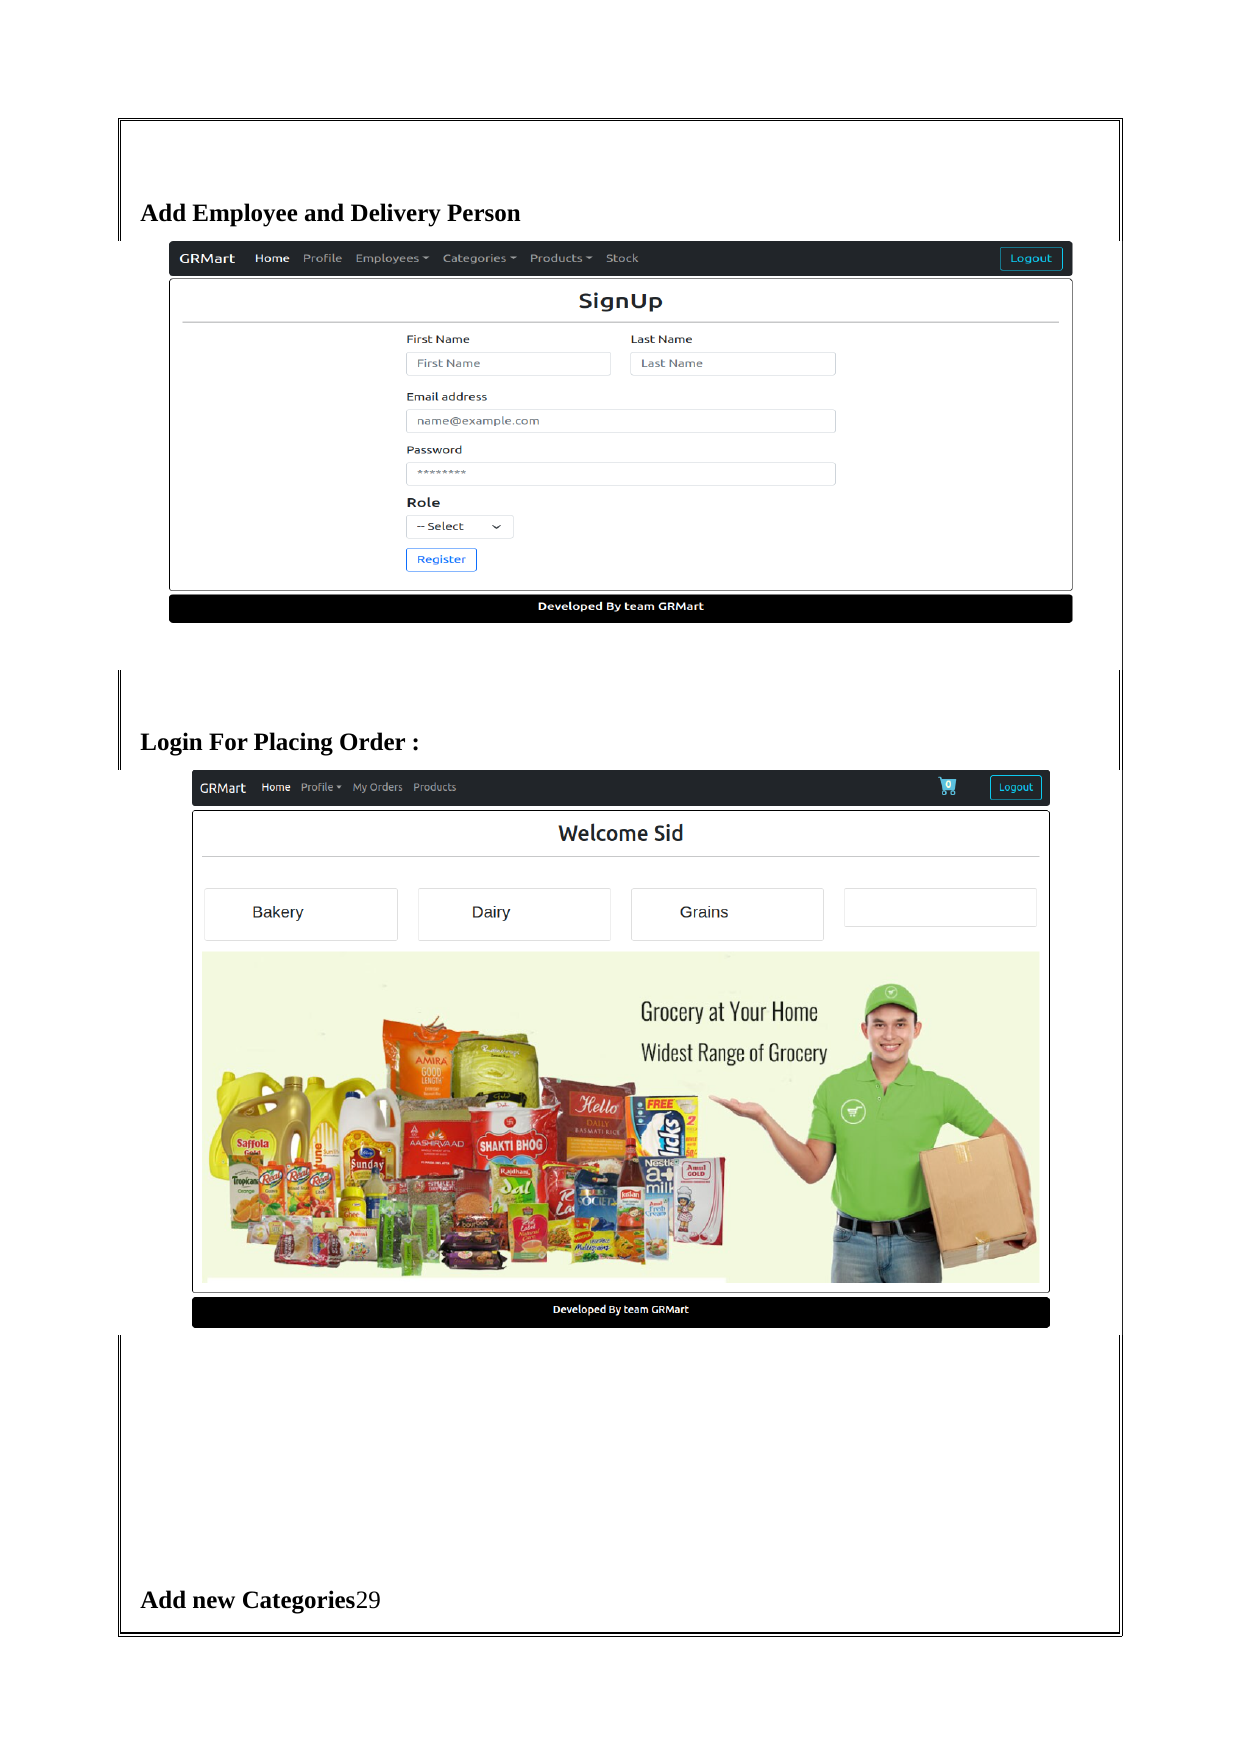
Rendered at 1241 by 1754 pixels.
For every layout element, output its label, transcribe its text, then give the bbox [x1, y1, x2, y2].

text Add Employee and Delivery Person [140, 198, 1100, 227]
picture [118, 770, 1123, 1335]
title Login For Placing Order : [140, 727, 1100, 756]
picture [118, 241, 1123, 670]
